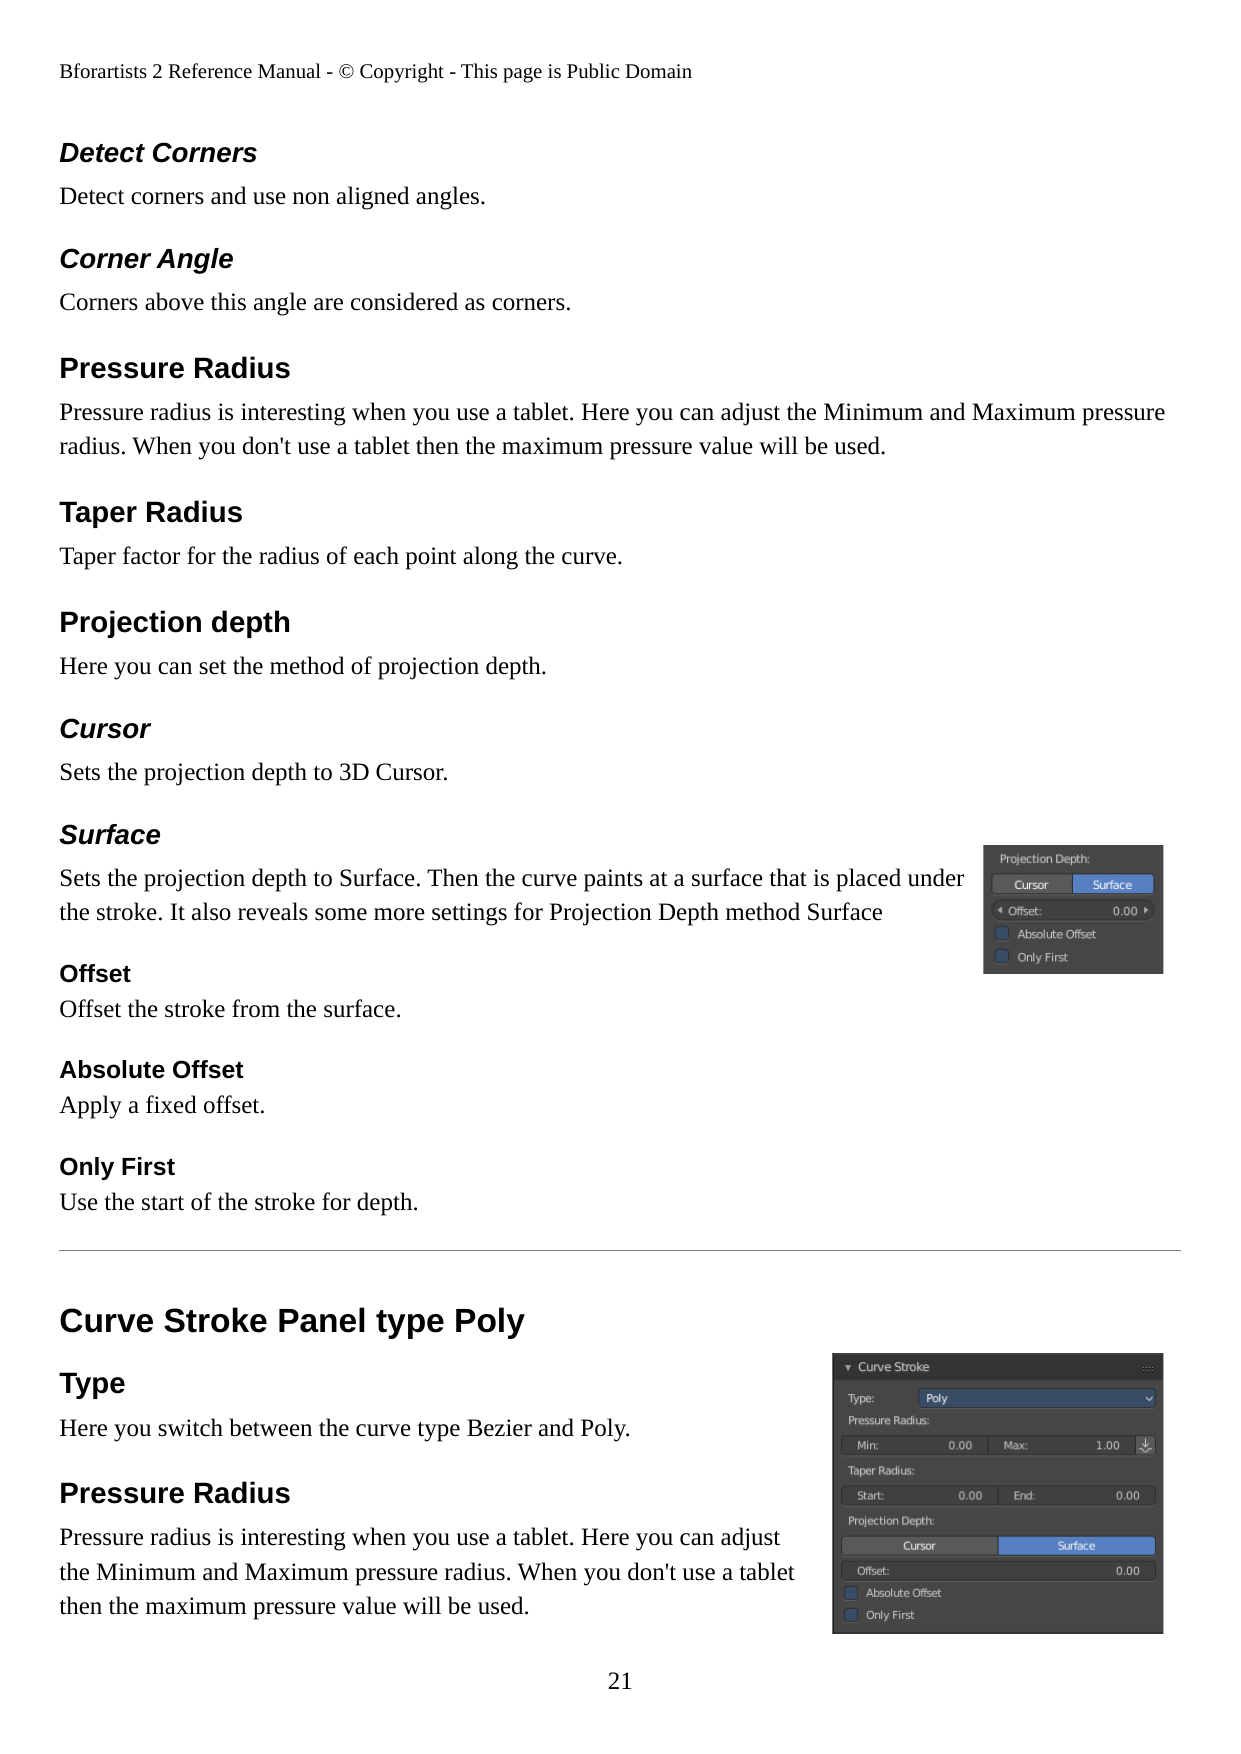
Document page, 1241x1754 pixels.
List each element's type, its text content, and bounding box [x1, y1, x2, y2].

text Pressure radius is interesting when you use a tablet. Here you can adjust the Minimum and Maximum pressure radius. When you don't use a tablet then the maximum pressure value will be used. [59, 397, 1181, 460]
picture [832, 1353, 1164, 1634]
subtitle Pressure Radius [59, 351, 1181, 384]
picture [983, 845, 1164, 974]
text Detect corners and use non aligned angles. [59, 181, 1181, 210]
subtitle Curve Stroke Panel type Poly [59, 1301, 1181, 1339]
text Here you can set the method of projection depth. [59, 651, 1181, 680]
subtitle Pressure Radius [59, 1476, 832, 1510]
subtitle Taper Radius [59, 495, 1181, 529]
subtitle Projection depth [59, 605, 1181, 639]
subtitle Offset [59, 959, 1181, 988]
subtitle Absolute Offset [59, 1055, 1181, 1084]
text Sets the projection depth to Surface. Then the curve paints at a surface that is placed under the stroke. It also reveals some more settings for Projection Depth method Surface [59, 863, 983, 926]
subtitle [1164, 1476, 1181, 1510]
text Offset the stroke from the surface. [59, 994, 1181, 1023]
text Here you switch between the curve type Bezier and Poly. [59, 1413, 832, 1441]
text Taper factor for the radius of each point along the curve. [59, 541, 1181, 570]
subtitle Cursor [59, 713, 1181, 744]
subtitle Only First [59, 1152, 1181, 1180]
subtitle Corner Angle [59, 243, 1181, 274]
text Apply a fixed offset. [59, 1090, 1181, 1119]
text Use the start of the stroke for depth. [59, 1187, 1181, 1215]
subtitle Detect Corners [59, 137, 1181, 168]
text Corners above this angle are considered as corners. [59, 287, 1181, 316]
text Pressure radius is interesting when you use a tablet. Here you can adjust the Minimum and Maximum pressure radius. When you don't use a tablet then the maximum pressure value will be used. [59, 1522, 832, 1620]
subtitle Surface [59, 819, 1181, 851]
text Sets the projection depth to 3D Cursor. [59, 757, 1181, 786]
subtitle Type [59, 1366, 832, 1400]
subtitle [1164, 1366, 1181, 1400]
